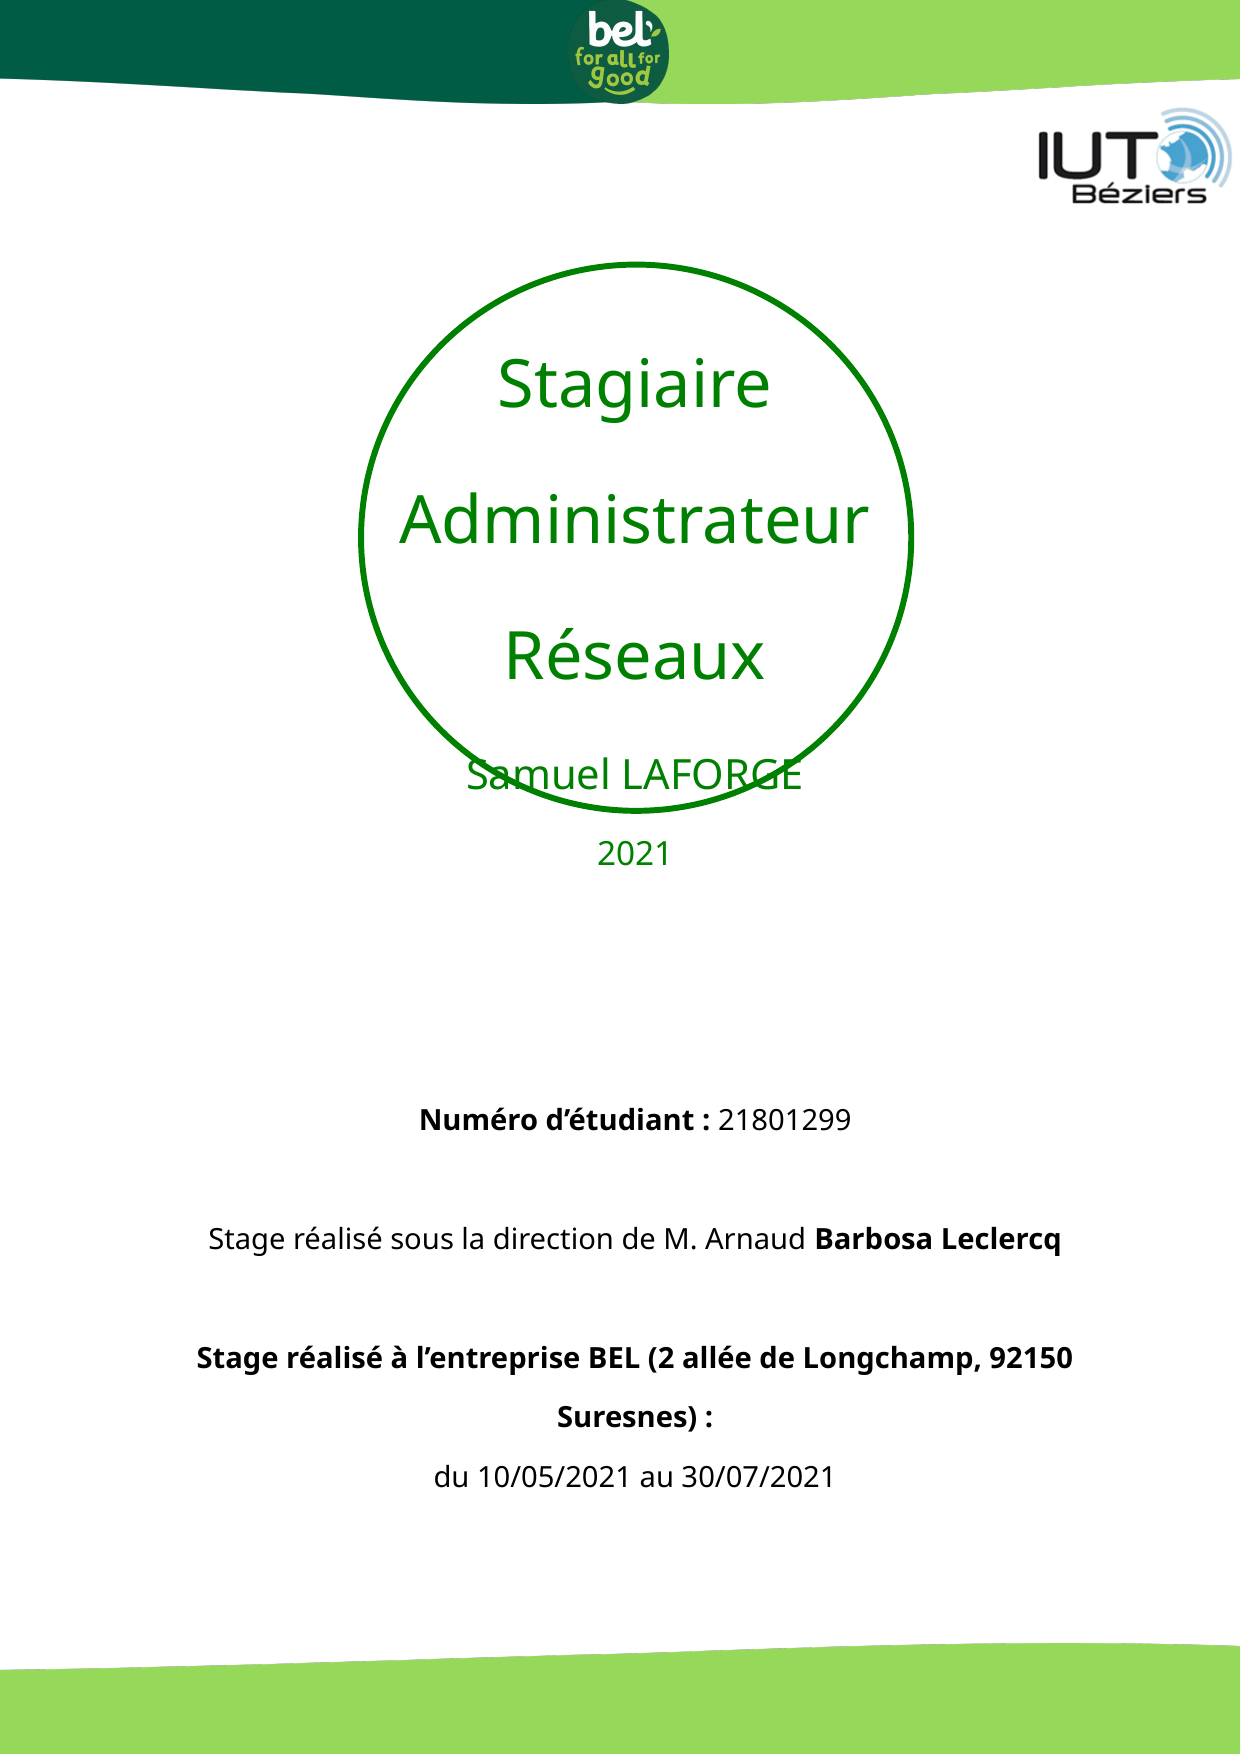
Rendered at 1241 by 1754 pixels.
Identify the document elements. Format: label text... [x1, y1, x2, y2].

text [177, 608, 409, 699]
text 2021 [177, 830, 1181, 875]
text Numéro d’étudiant : 21801299 [177, 1099, 1181, 1139]
text [907, 472, 1181, 563]
text Administrateur [365, 472, 908, 563]
picture [0, 0, 1241, 222]
text [863, 608, 1181, 699]
text Samuel LAFORGE [463, 745, 809, 802]
text Réseaux [374, 608, 898, 699]
text Samuel LAFORGE [177, 745, 552, 802]
text Samuel LAFORGE [720, 745, 1181, 802]
text [177, 336, 445, 427]
text Stagiaire [389, 336, 883, 427]
text Stage réalisé sous la direction de M. Arnaud Barbosa Leclercq [177, 1218, 1181, 1258]
text [828, 336, 1181, 427]
picture [0, 1643, 1241, 1754]
text Stage réalisé à l’entreprise BEL (2 allée de Longchamp, 92150 Suresnes) : [177, 1337, 1181, 1436]
text du 10/05/2021 au 30/07/2021 [177, 1456, 1181, 1496]
text [177, 472, 365, 563]
